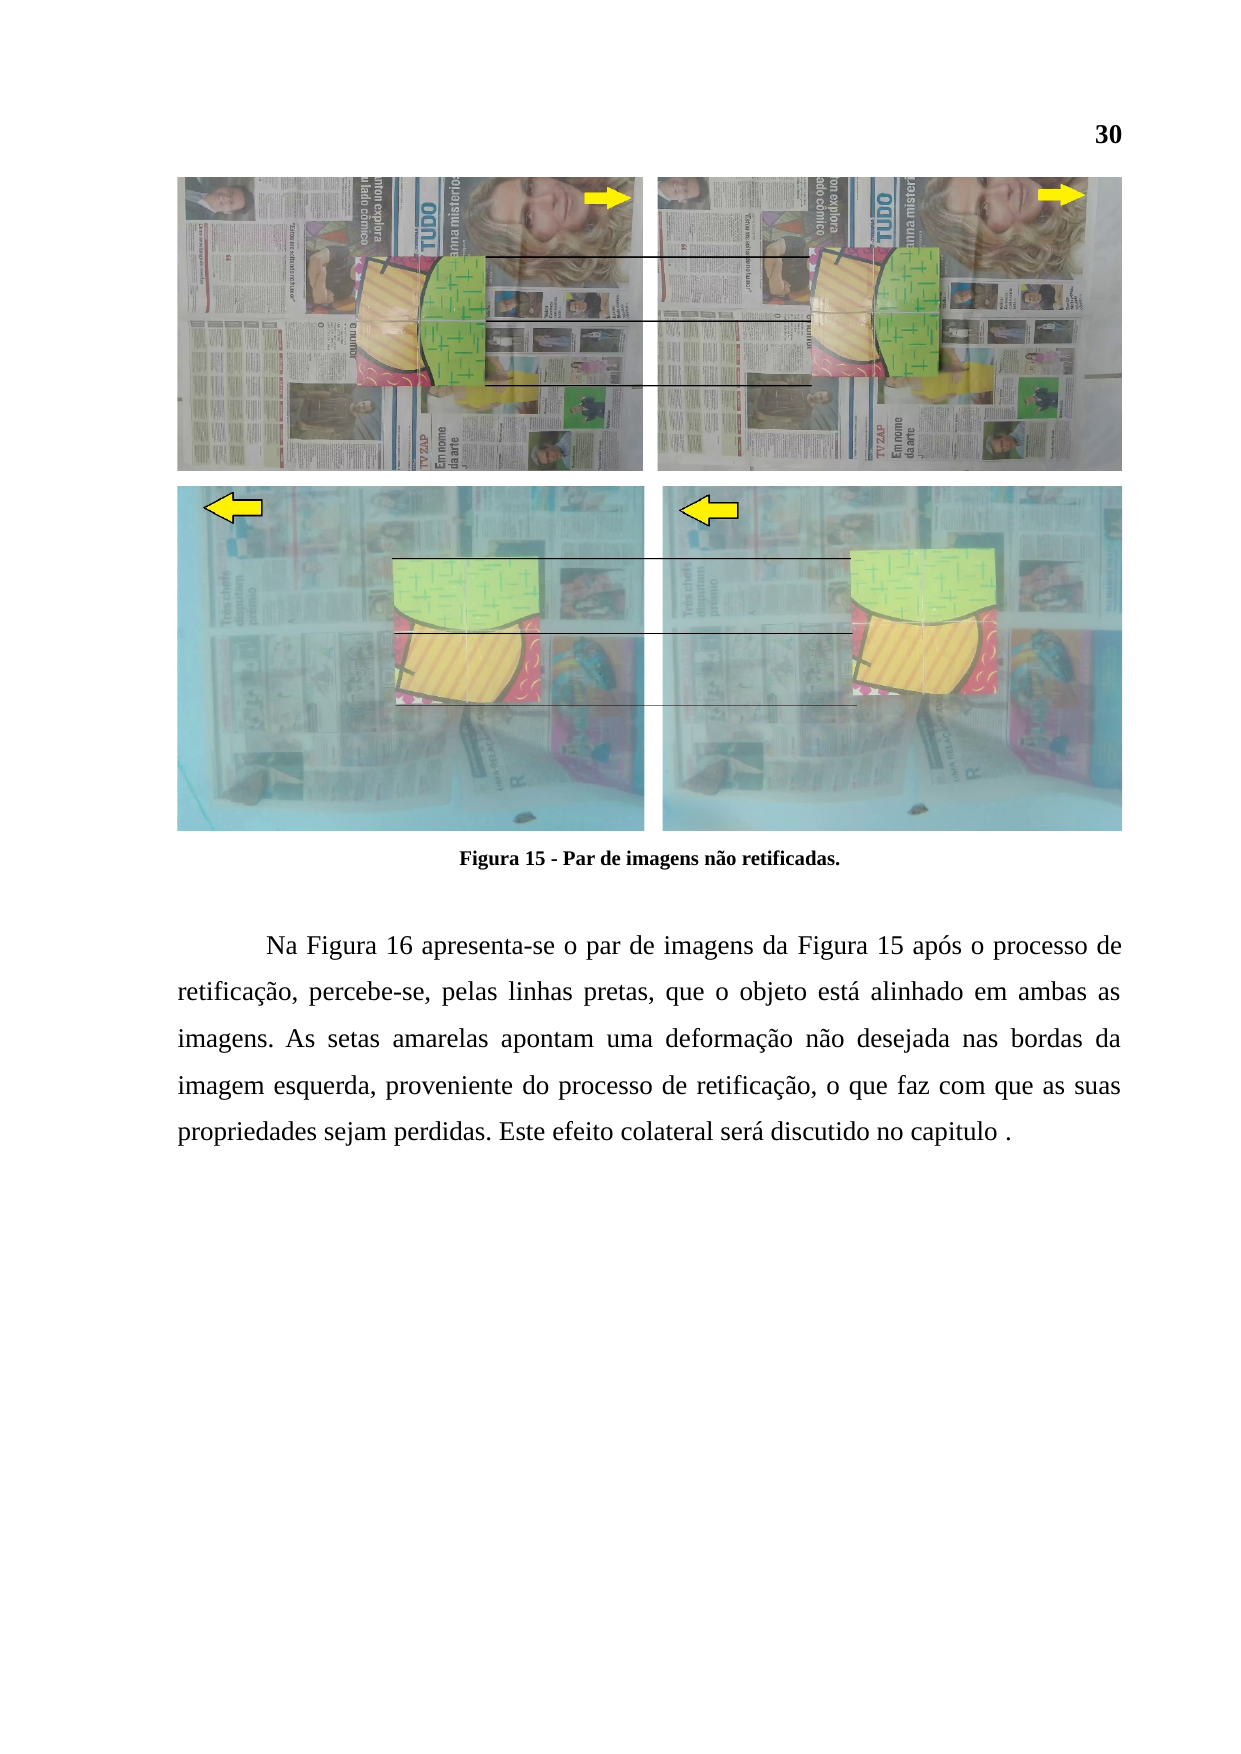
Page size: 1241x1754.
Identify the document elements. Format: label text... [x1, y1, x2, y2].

picture [177, 486, 1123, 831]
picture [177, 177, 1123, 471]
text Figura 15 - Par de imagens não retificadas. [177, 846, 1122, 870]
text Na Figura 16 apresenta-se o par de imagens da Figura 15 após o processo de retificação, percebe-se, pelas linhas pretas, que o objeto está alinhado em ambas as imagens. As setas amarelas apontam uma deformação não desejada nas bordas da imagem esquerda, proveniente do processo de retificação, o que faz com que as suas propriedades sejam perdidas. Este efeito colateral será discutido no capitulo . [177, 929, 1122, 1147]
